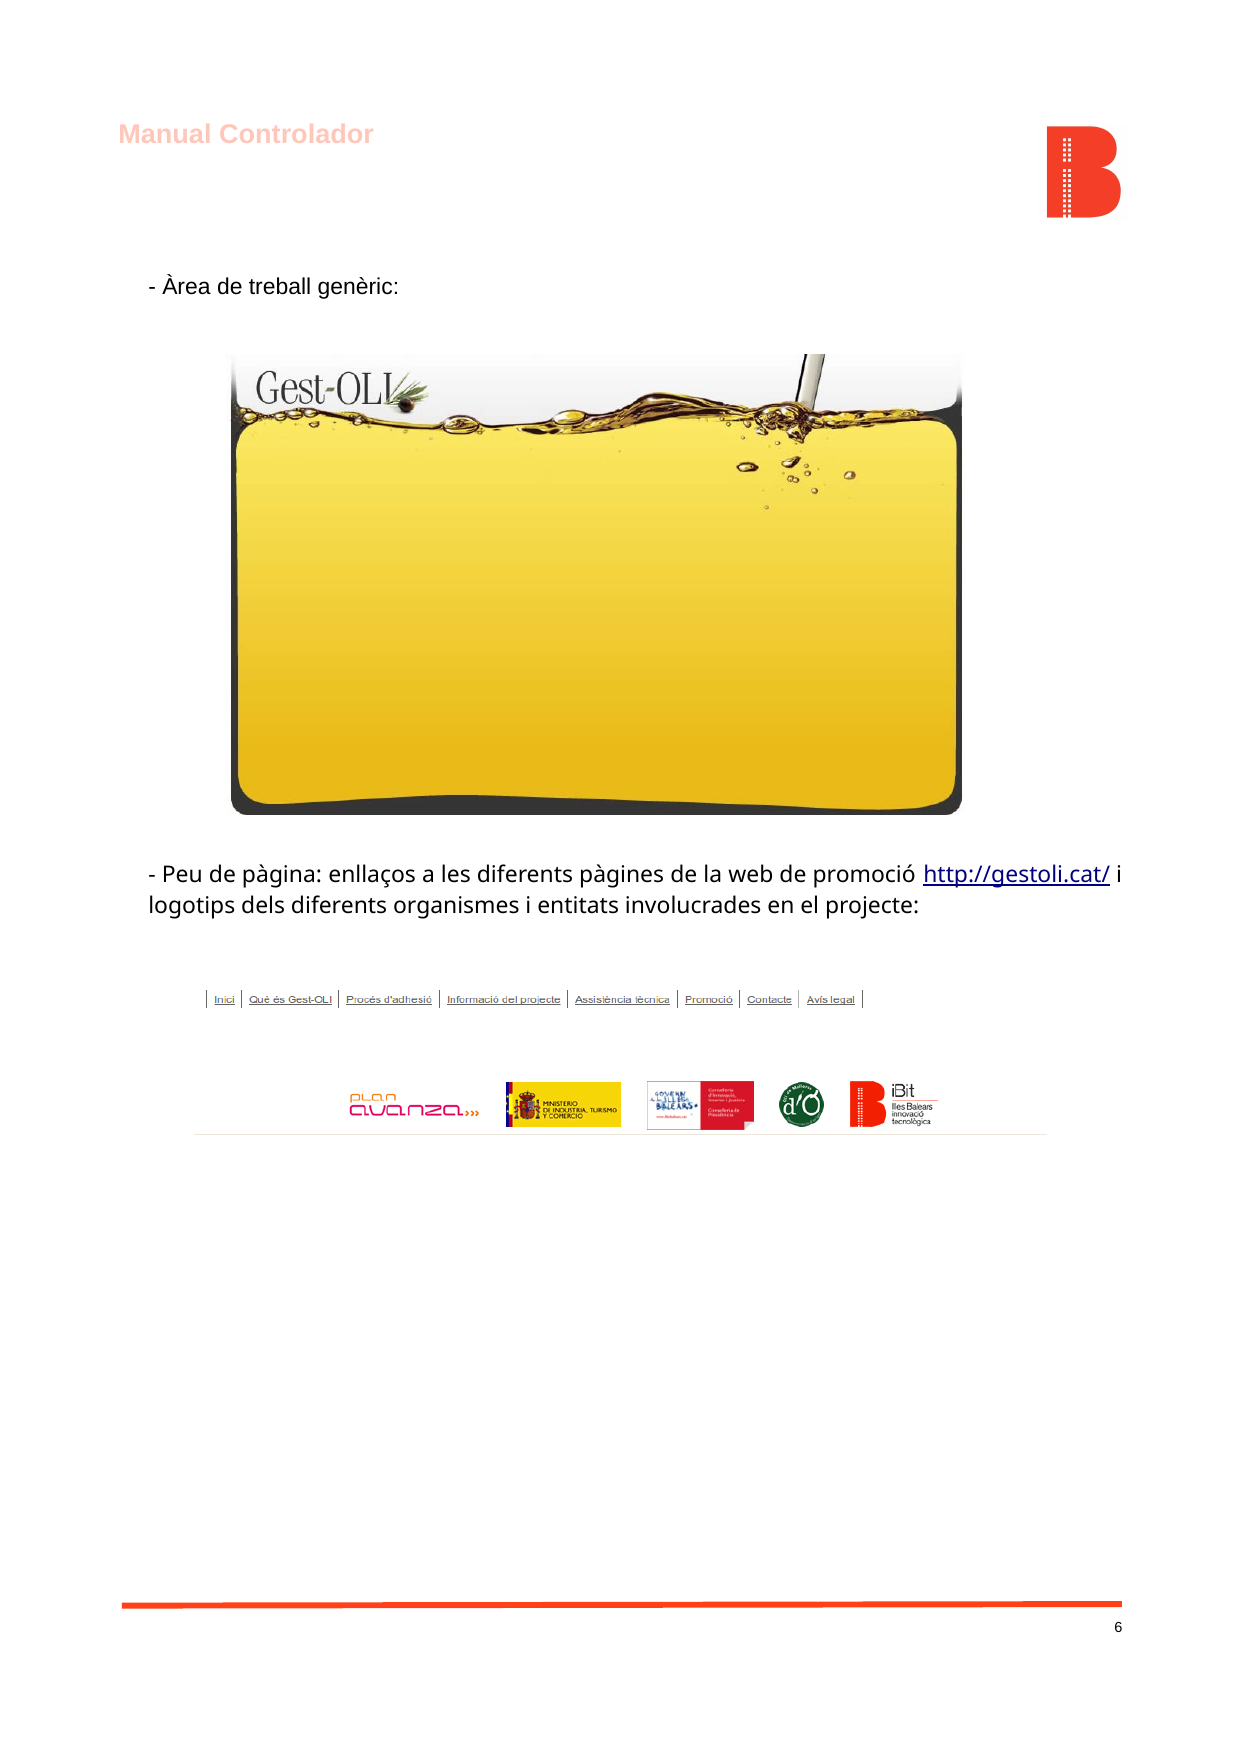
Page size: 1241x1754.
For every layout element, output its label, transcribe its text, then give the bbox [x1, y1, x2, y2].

list - Peu de pàgina: enllaços a les diferents pàgines de la web de promoció http://gestoli.cat/ i logotips dels diferents organismes i entitats involucrades en el projecte: [148, 858, 1122, 920]
picture [193, 976, 1047, 1135]
picture [226, 354, 965, 815]
picture [1036, 124, 1130, 221]
list - Àrea de treball genèric: [148, 273, 1122, 299]
